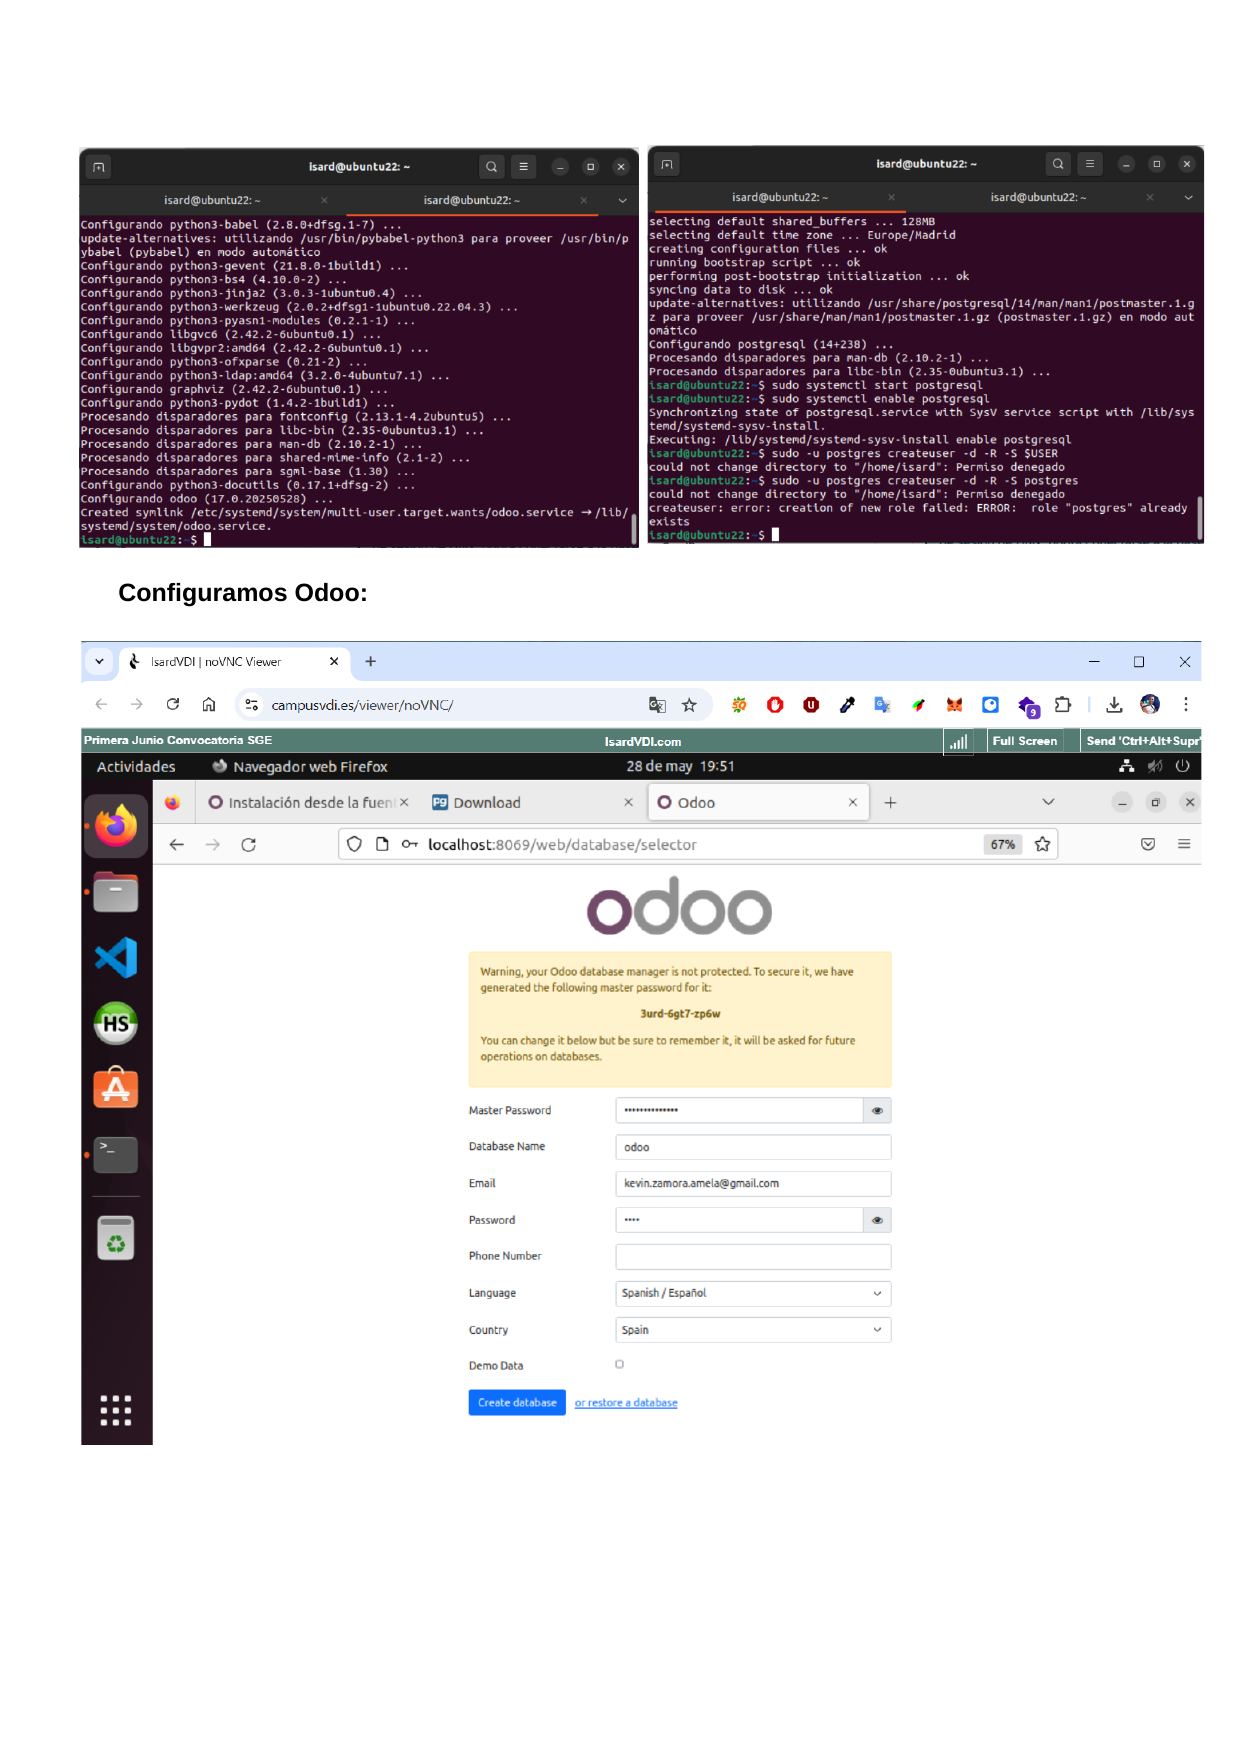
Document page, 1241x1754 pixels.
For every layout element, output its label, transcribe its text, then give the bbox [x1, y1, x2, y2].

picture [79, 147, 639, 548]
picture [81, 641, 1202, 1445]
picture [647, 145, 1205, 544]
text Configuramos Odoo: [118, 578, 1122, 607]
